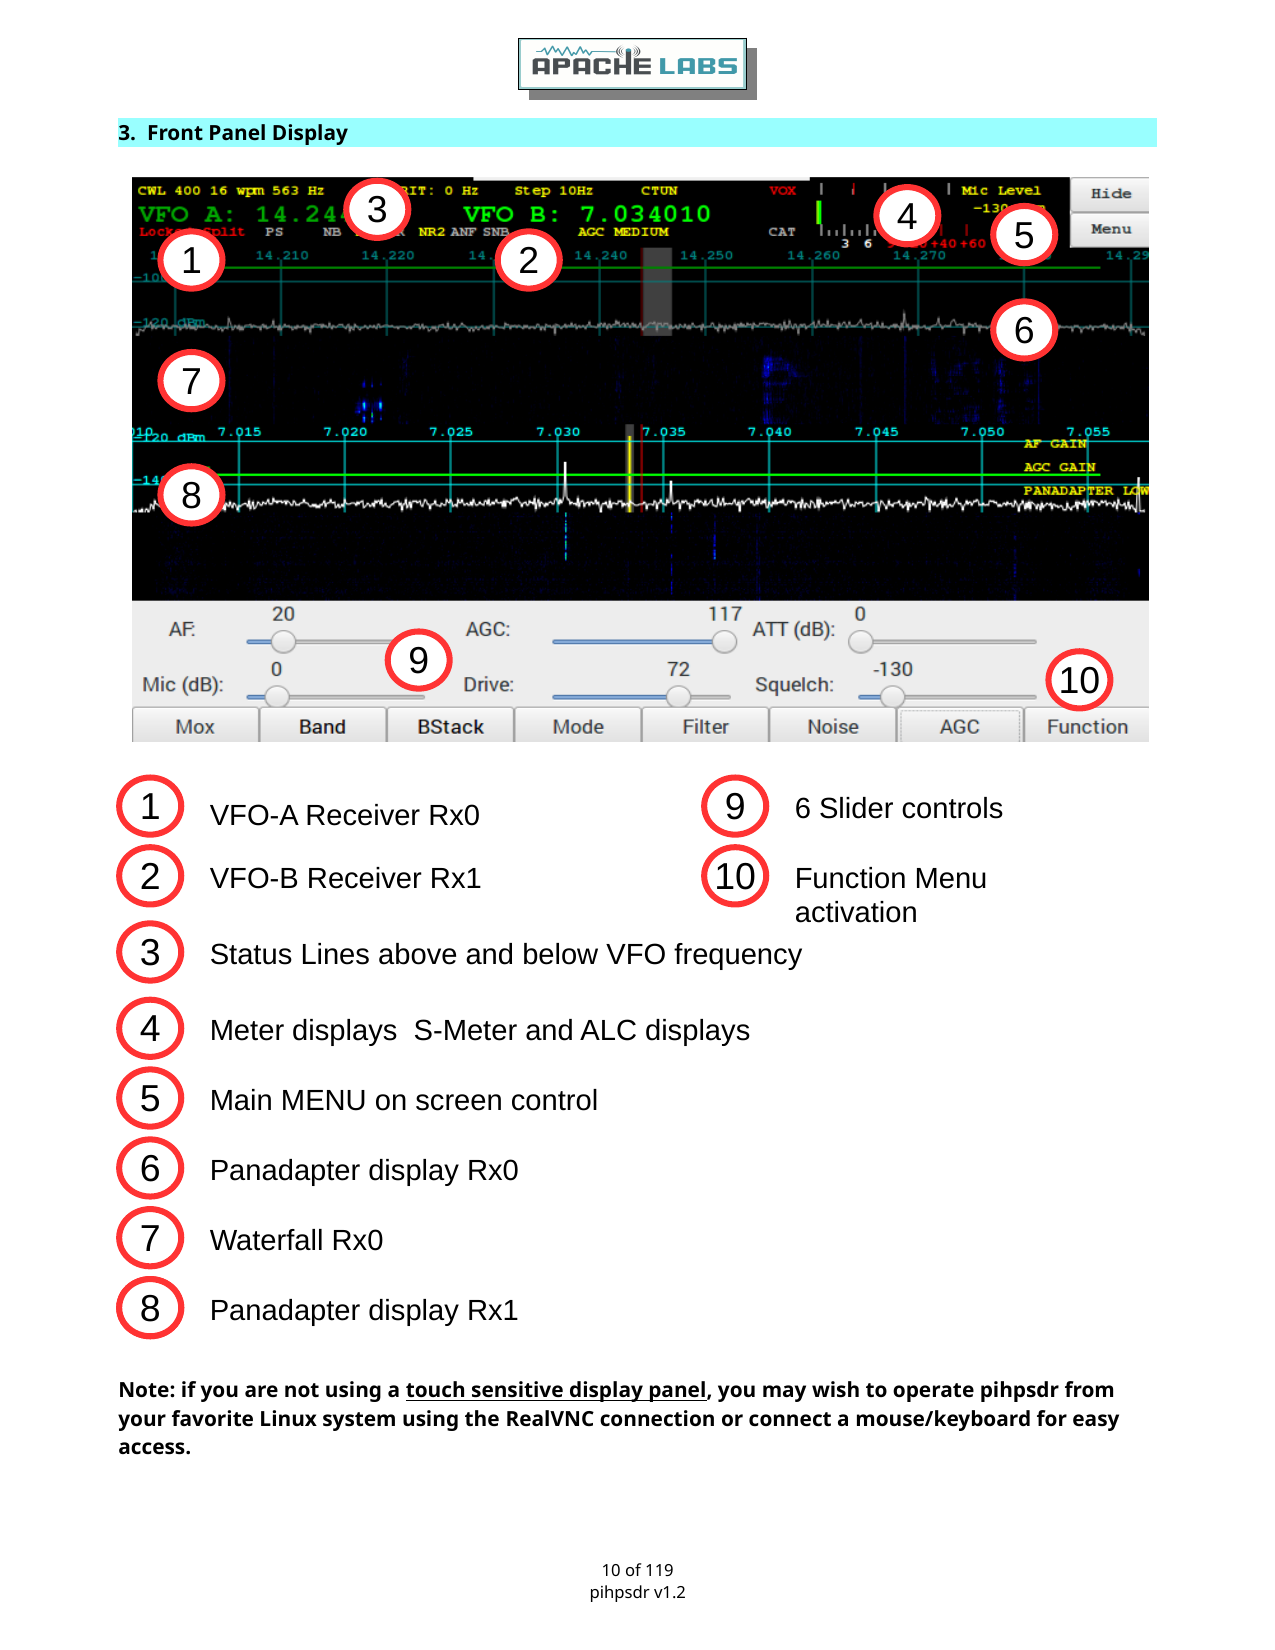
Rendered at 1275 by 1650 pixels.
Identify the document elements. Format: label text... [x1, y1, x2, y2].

list Note: if you are not using a touch sensitive display panel, you may wish to operate pihpsdr from your favorite Linux system using the RealVNC connection or connect a mouse/keyboard for easy access. [118, 1376, 1157, 1461]
subtitle 3. Front Panel Display [348, 118, 1157, 147]
picture [521, 40, 744, 87]
picture [132, 176, 1149, 742]
